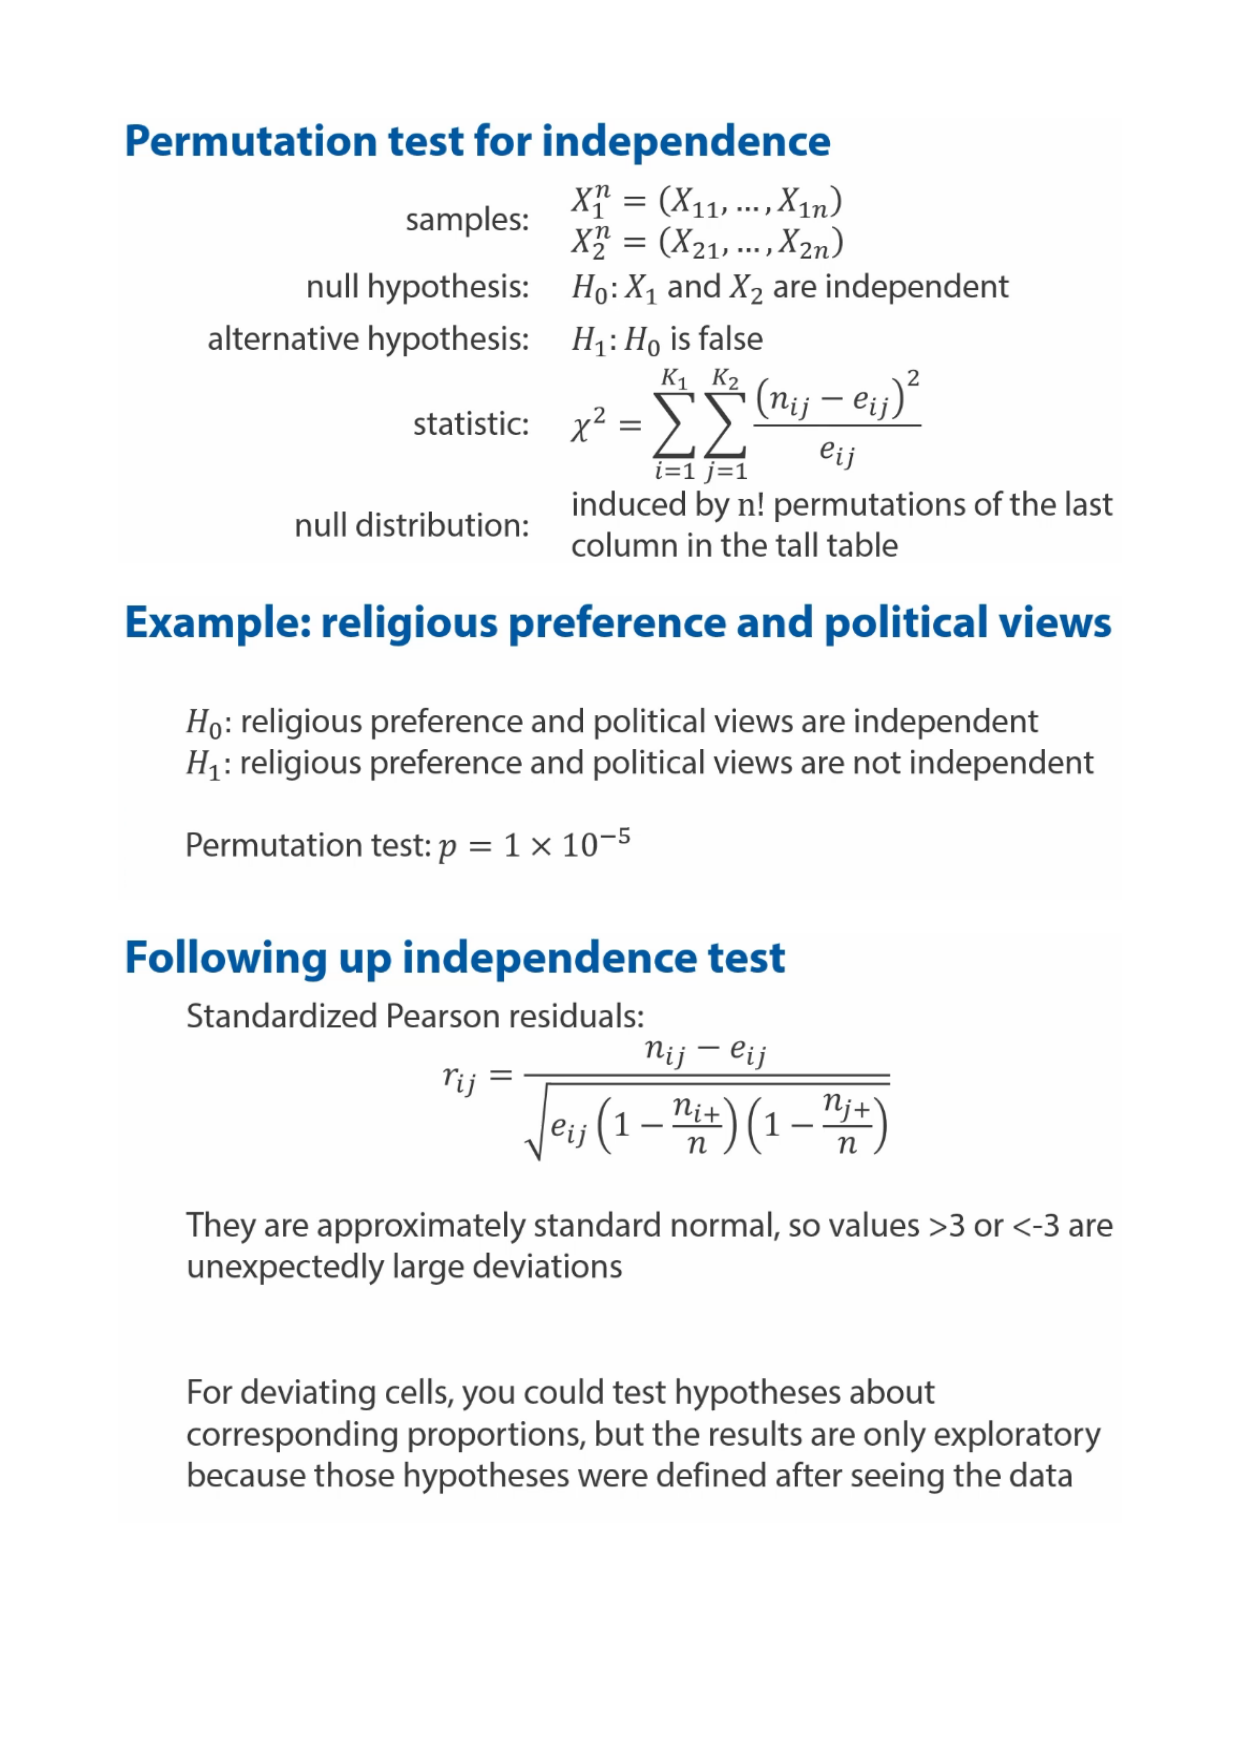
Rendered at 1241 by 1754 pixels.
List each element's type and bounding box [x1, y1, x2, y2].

picture [118, 118, 1123, 563]
picture [118, 933, 1123, 1523]
picture [118, 596, 1123, 900]
